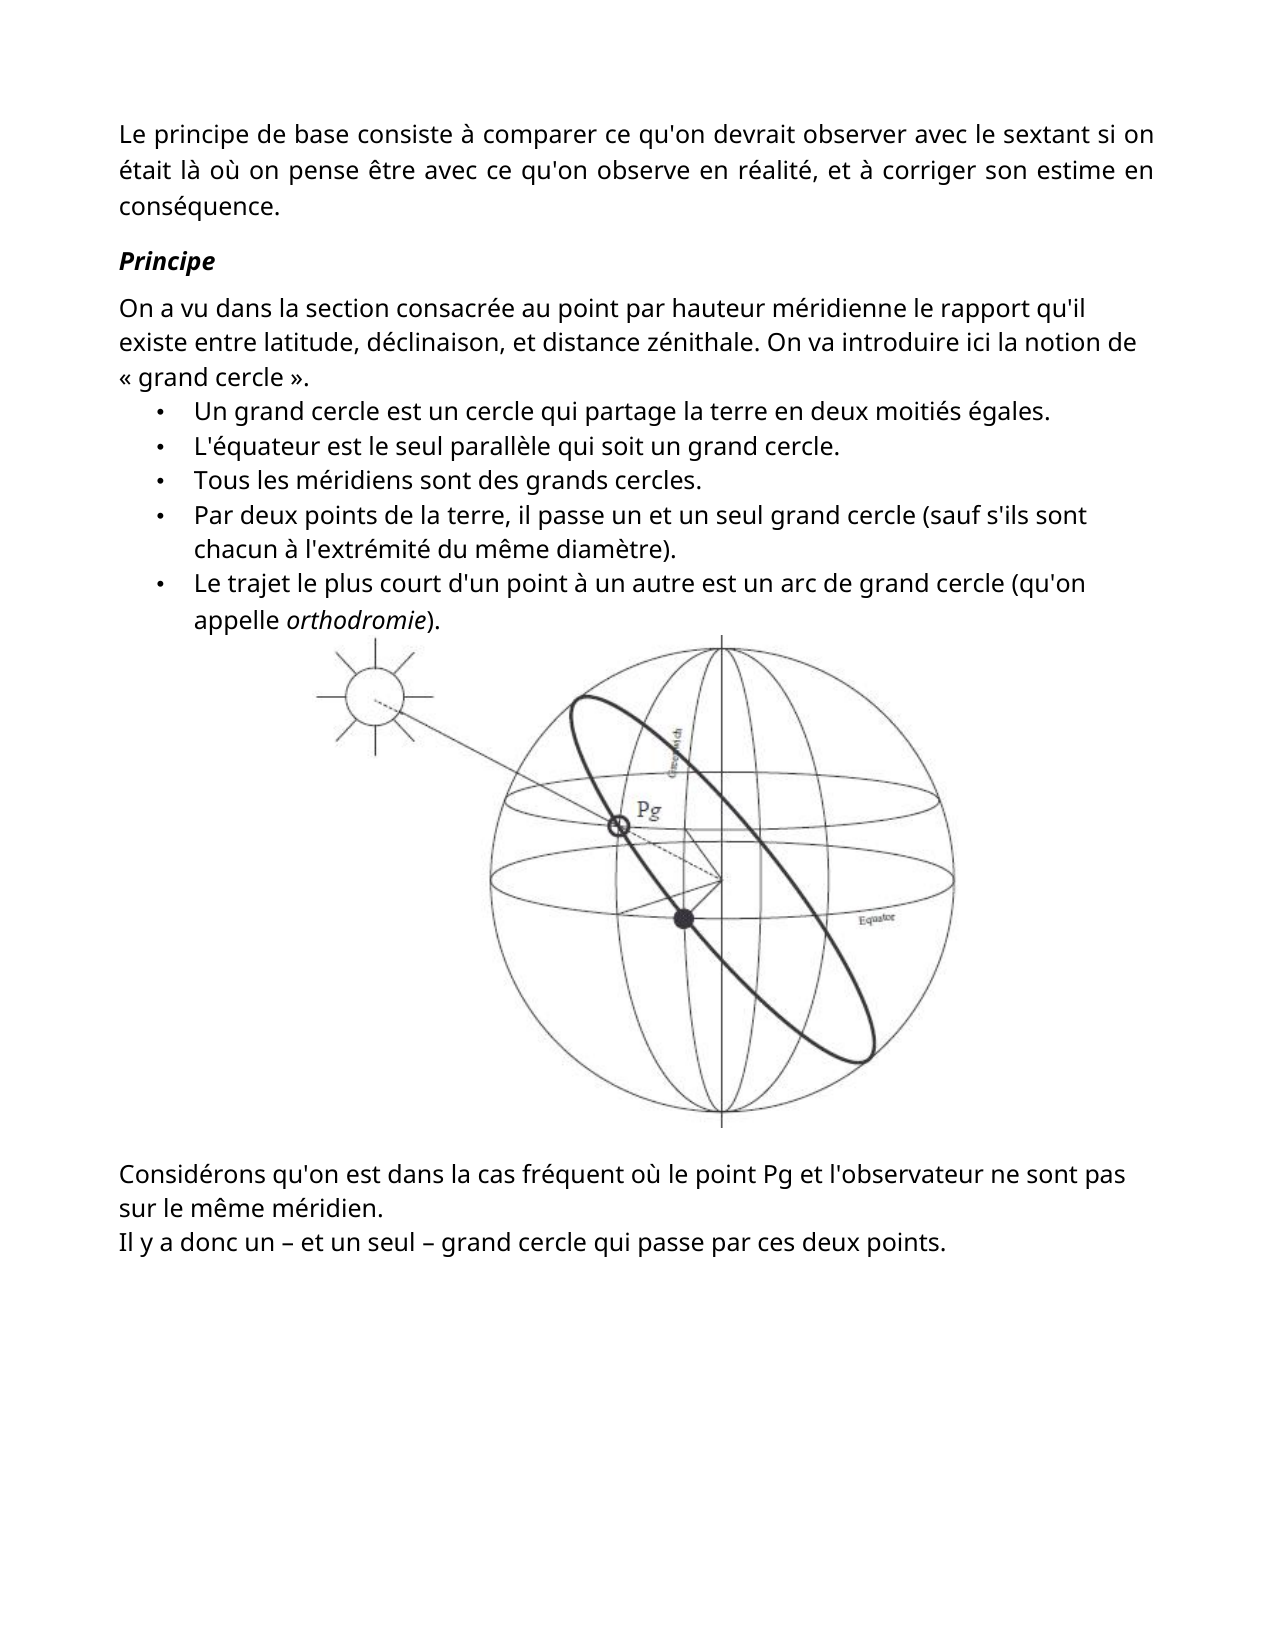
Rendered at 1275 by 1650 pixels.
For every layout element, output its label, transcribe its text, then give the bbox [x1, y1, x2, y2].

list Le trajet le plus court d'un point à un autre est un arc de grand cercle (qu'on appelle orthodromie). [156, 566, 1156, 637]
text Principe [119, 244, 1156, 278]
text Considérons qu'on est dans la cas fréquent où le point Pg et l'observateur ne sont pas sur le même méridien. [119, 1157, 1156, 1225]
picture [312, 635, 963, 1128]
text On a vu dans la section consacrée au point par hauteur méridienne le rapport qu'il existe entre latitude, déclinaison, et distance zénithale. On va introduire ici la notion de « grand cercle ». [119, 291, 1156, 393]
list Tous les méridiens sont des grands cercles. [156, 463, 1156, 497]
text Il y a donc un – et un seul – grand cercle qui passe par ces deux points. [119, 1225, 1156, 1259]
list Un grand cercle est un cercle qui partage la terre en deux moitiés égales. [156, 393, 1156, 428]
text Le principe de base consiste à comparer ce qu'on devrait observer avec le sextant si on était là où on pense être avec ce qu'on observe en réalité, et à corriger son estime en conséquence. [119, 117, 1156, 223]
list Par deux points de la terre, il passe un et un seul grand cercle (sauf s'ils sont chacun à l'extrémité du même diamètre). [156, 497, 1156, 565]
list L'équateur est le seul parallèle qui soit un grand cercle. [156, 428, 1156, 462]
